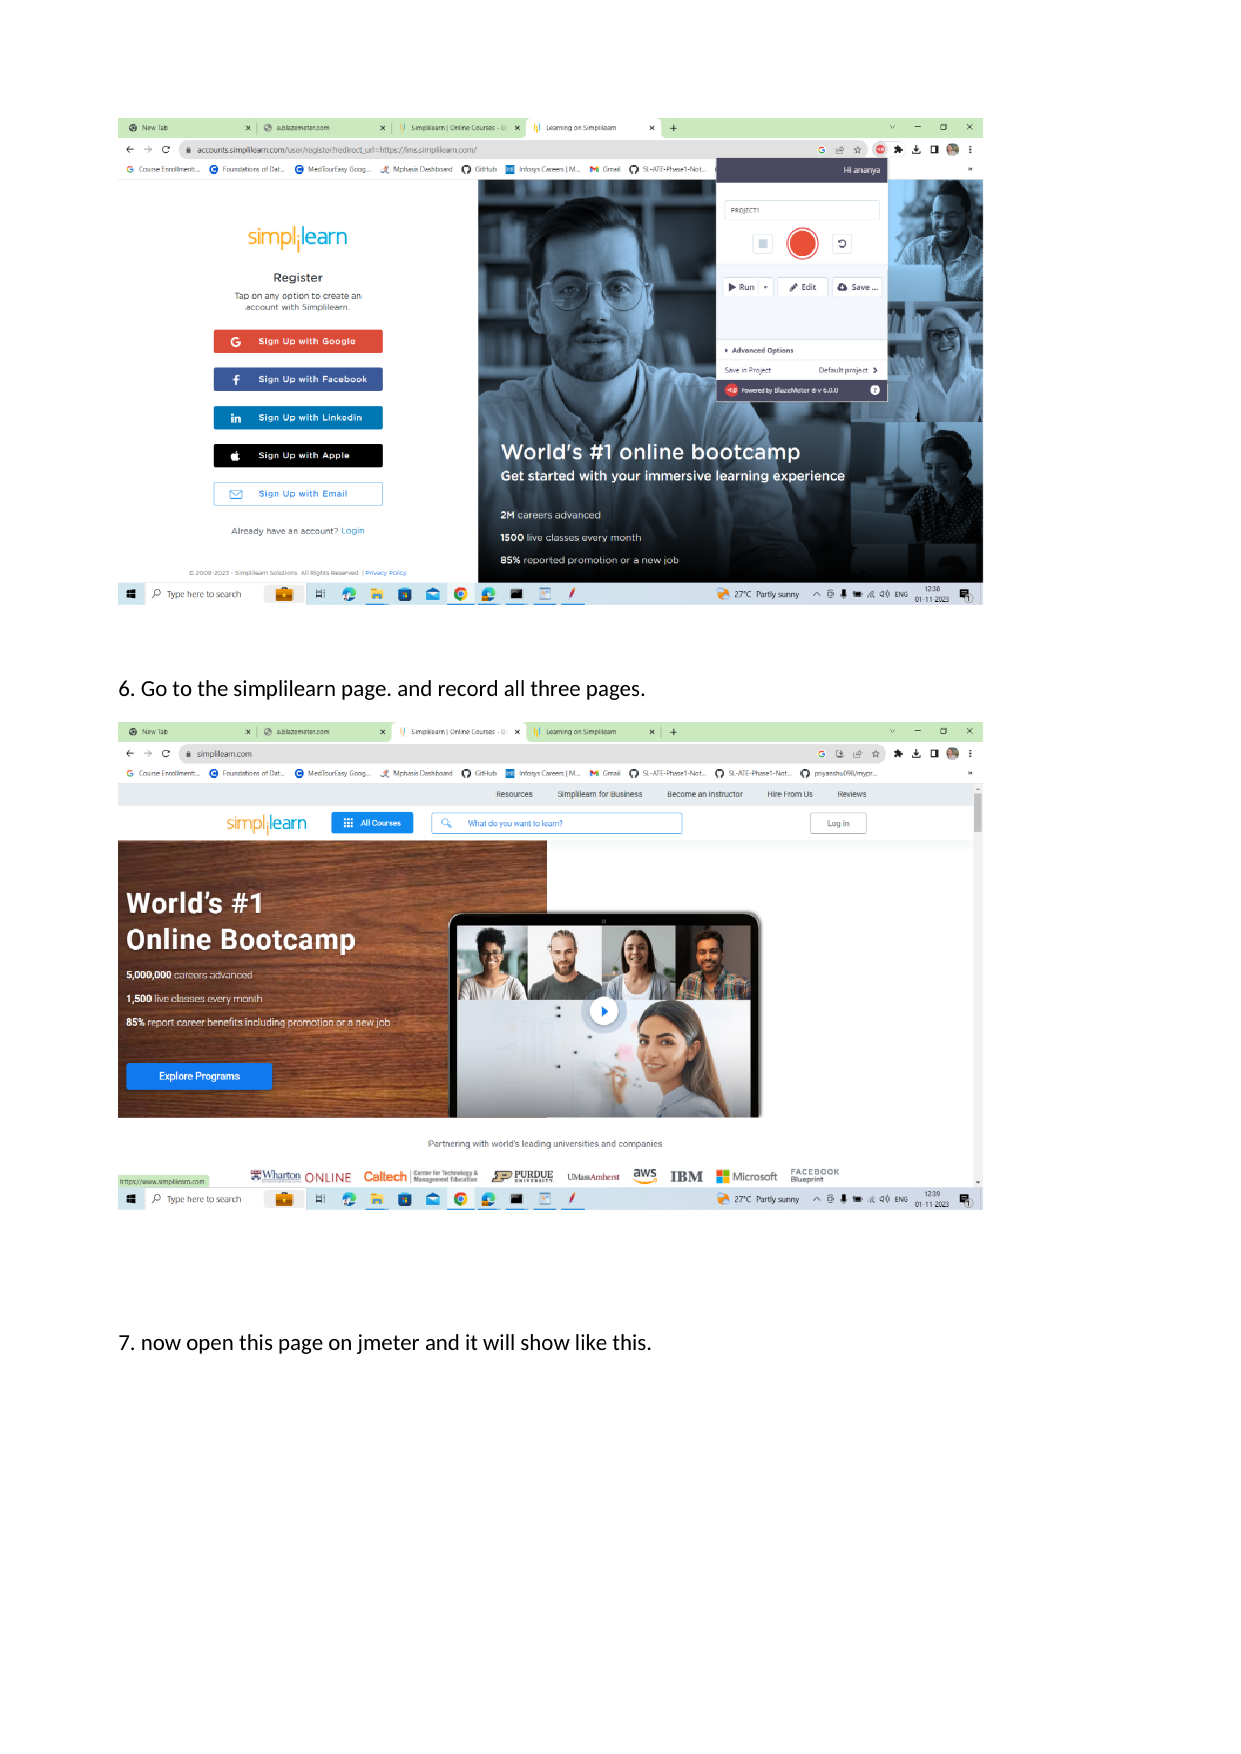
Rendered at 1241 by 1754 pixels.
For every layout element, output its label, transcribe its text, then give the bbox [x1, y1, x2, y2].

text 7. now open this page on jmeter and it will show like this. [118, 1328, 1122, 1356]
text 6. Go to the simplilearn page. and record all three pages. [118, 674, 1122, 702]
